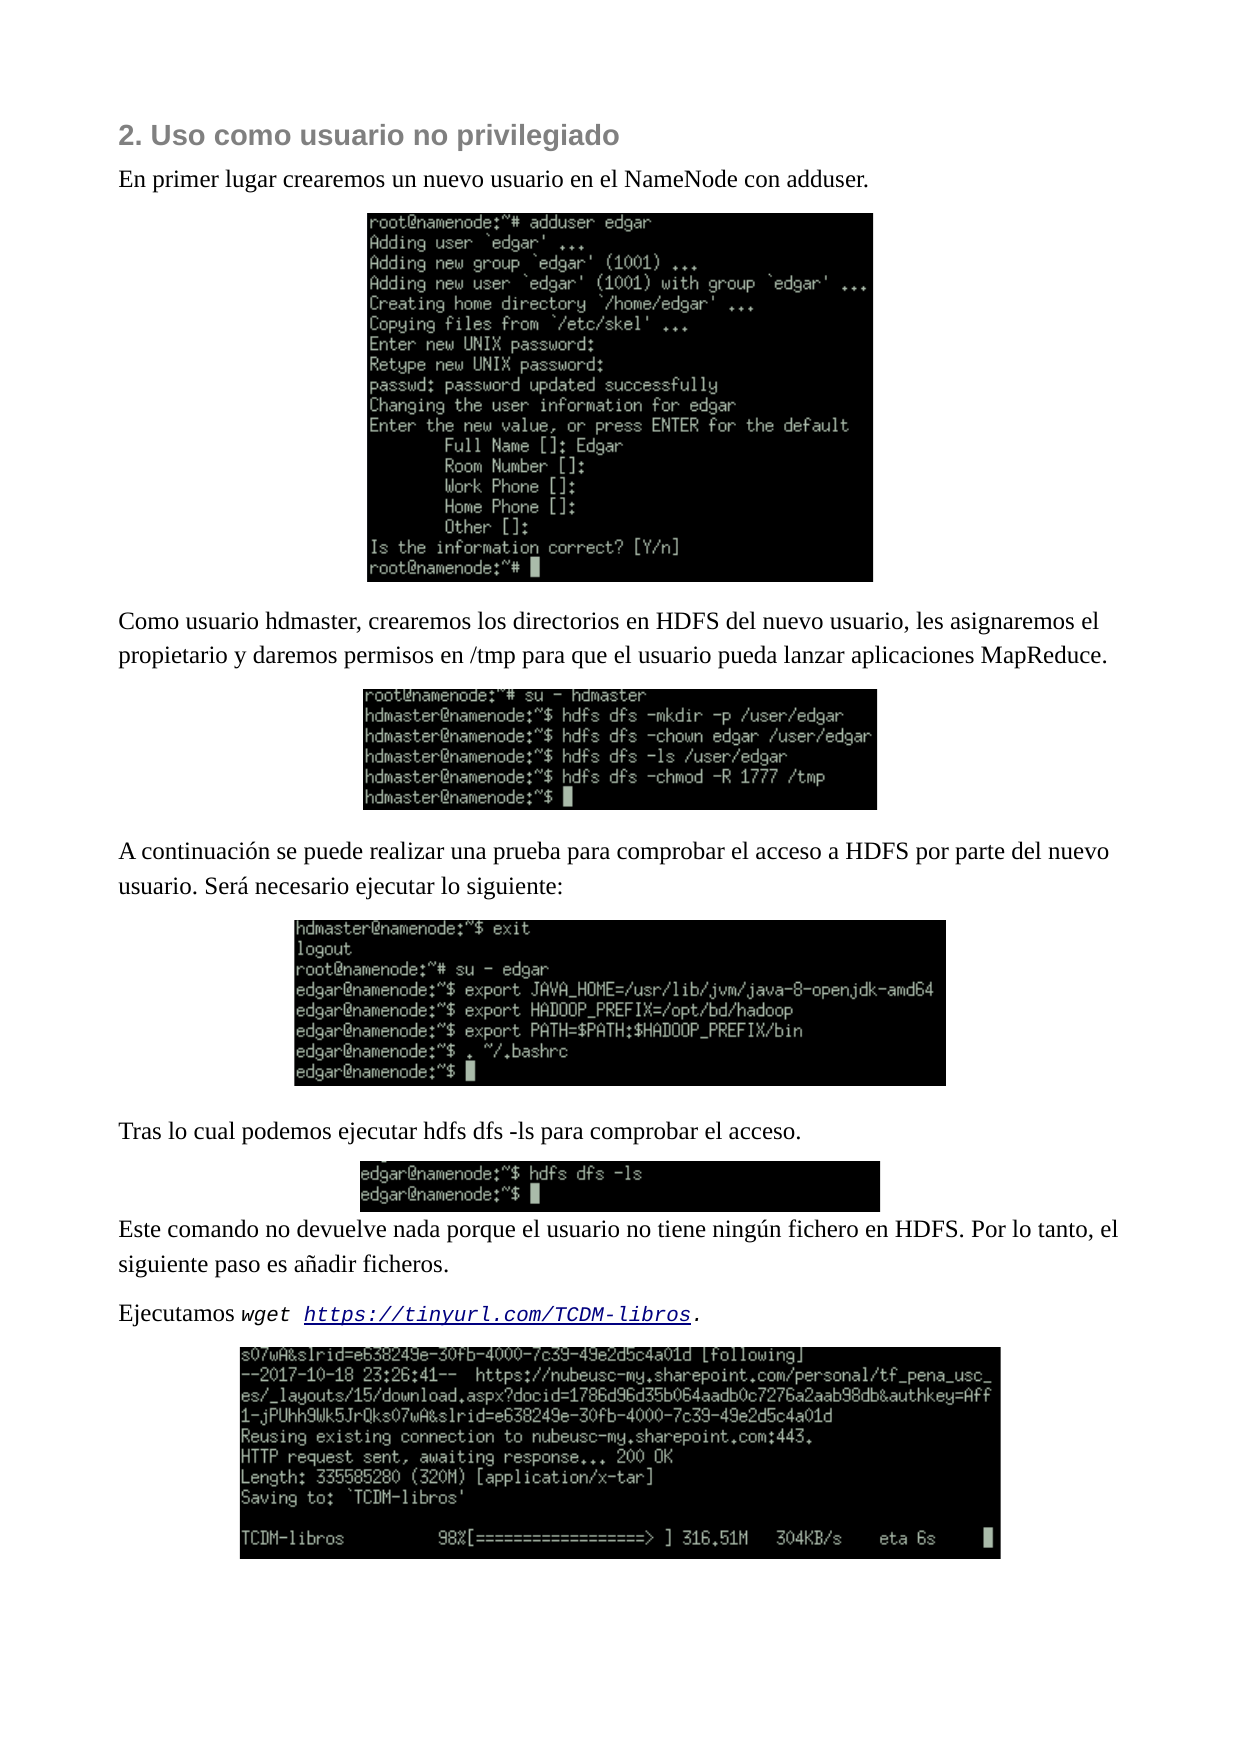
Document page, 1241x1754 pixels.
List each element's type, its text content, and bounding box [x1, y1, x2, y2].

text Este comando no devuelve nada porque el usuario no tiene ningún fichero en HDFS. Por lo tanto, el siguiente paso es añadir ficheros. [118, 1214, 1122, 1278]
picture [360, 1161, 881, 1212]
picture [239, 1347, 1001, 1559]
picture [363, 689, 878, 810]
subtitle 2. Uso como usuario no privilegiado [118, 118, 1122, 152]
picture [294, 920, 946, 1086]
picture [367, 213, 874, 582]
text En primer lugar crearemos un nuevo usuario en el NameNode con adduser. [118, 164, 1122, 193]
text Tras lo cual podemos ejecutar hdfs dfs -ls para comprobar el acceso. [118, 1116, 1122, 1145]
text Ejecutamos wget https://tinyurl.com/TCDM-libros. [118, 1298, 1122, 1327]
text A continuación se puede realizar una prueba para comprobar el acceso a HDFS por parte del nuevo usuario. Será necesario ejecutar lo siguiente: [118, 836, 1122, 900]
text Como usuario hdmaster, crearemos los directorios en HDFS del nuevo usuario, les asignaremos el propietario y daremos permisos en /tmp para que el usuario pueda lanzar aplicaciones MapReduce. [118, 606, 1122, 669]
